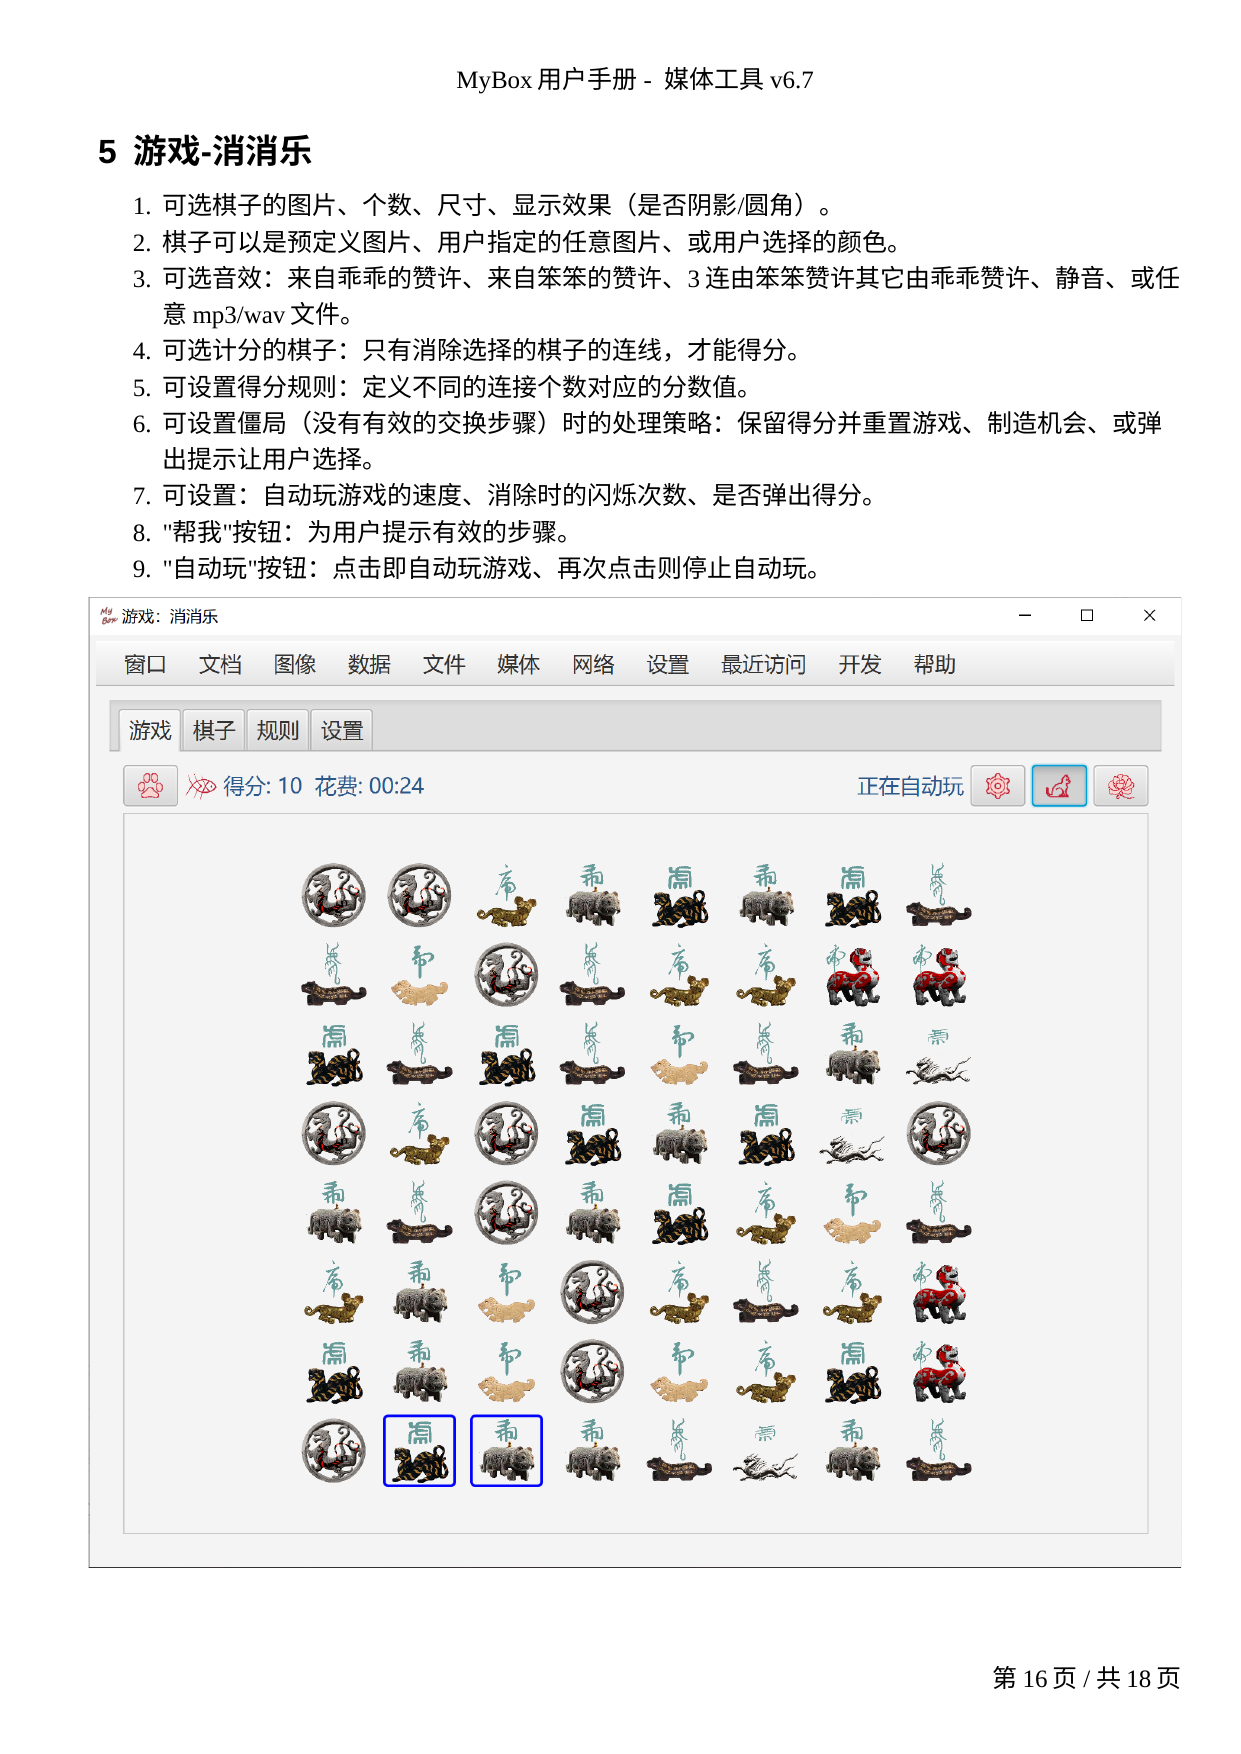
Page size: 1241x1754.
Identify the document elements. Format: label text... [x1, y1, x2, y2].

list 可设置：自动玩游戏的速度、消除时的闪烁次数、是否弹出得分。 [133, 476, 1181, 512]
list 可选棋子的图片、个数、尺寸、显示效果（是否阴影/圆角）。 [133, 186, 1181, 222]
list 可选音效：来自乖乖的赞许、来自笨笨的赞许、3连由笨笨赞许其它由乖乖赞许、静音、或任意mp3/wav文件。 [133, 258, 1181, 331]
list "自动玩"按钮：点击即自动玩游戏、再次点击则停止自动玩。 [133, 548, 1181, 584]
picture [88, 597, 1182, 1568]
subtitle 游戏-消消乐 [88, 125, 1181, 173]
list 可设置得分规则：定义不同的连接个数对应的分数值。 [133, 367, 1181, 403]
list 可设置僵局（没有有效的交换步骤）时的处理策略：保留得分并重置游戏、制造机会、或弹出提示让用户选择。 [133, 403, 1181, 476]
list "帮我"按钮：为用户提示有效的步骤。 [133, 512, 1181, 548]
list 棋子可以是预定义图片、用户指定的任意图片、或用户选择的颜色。 [133, 222, 1181, 258]
list 可选计分的棋子：只有消除选择的棋子的连线，才能得分。 [133, 331, 1181, 367]
